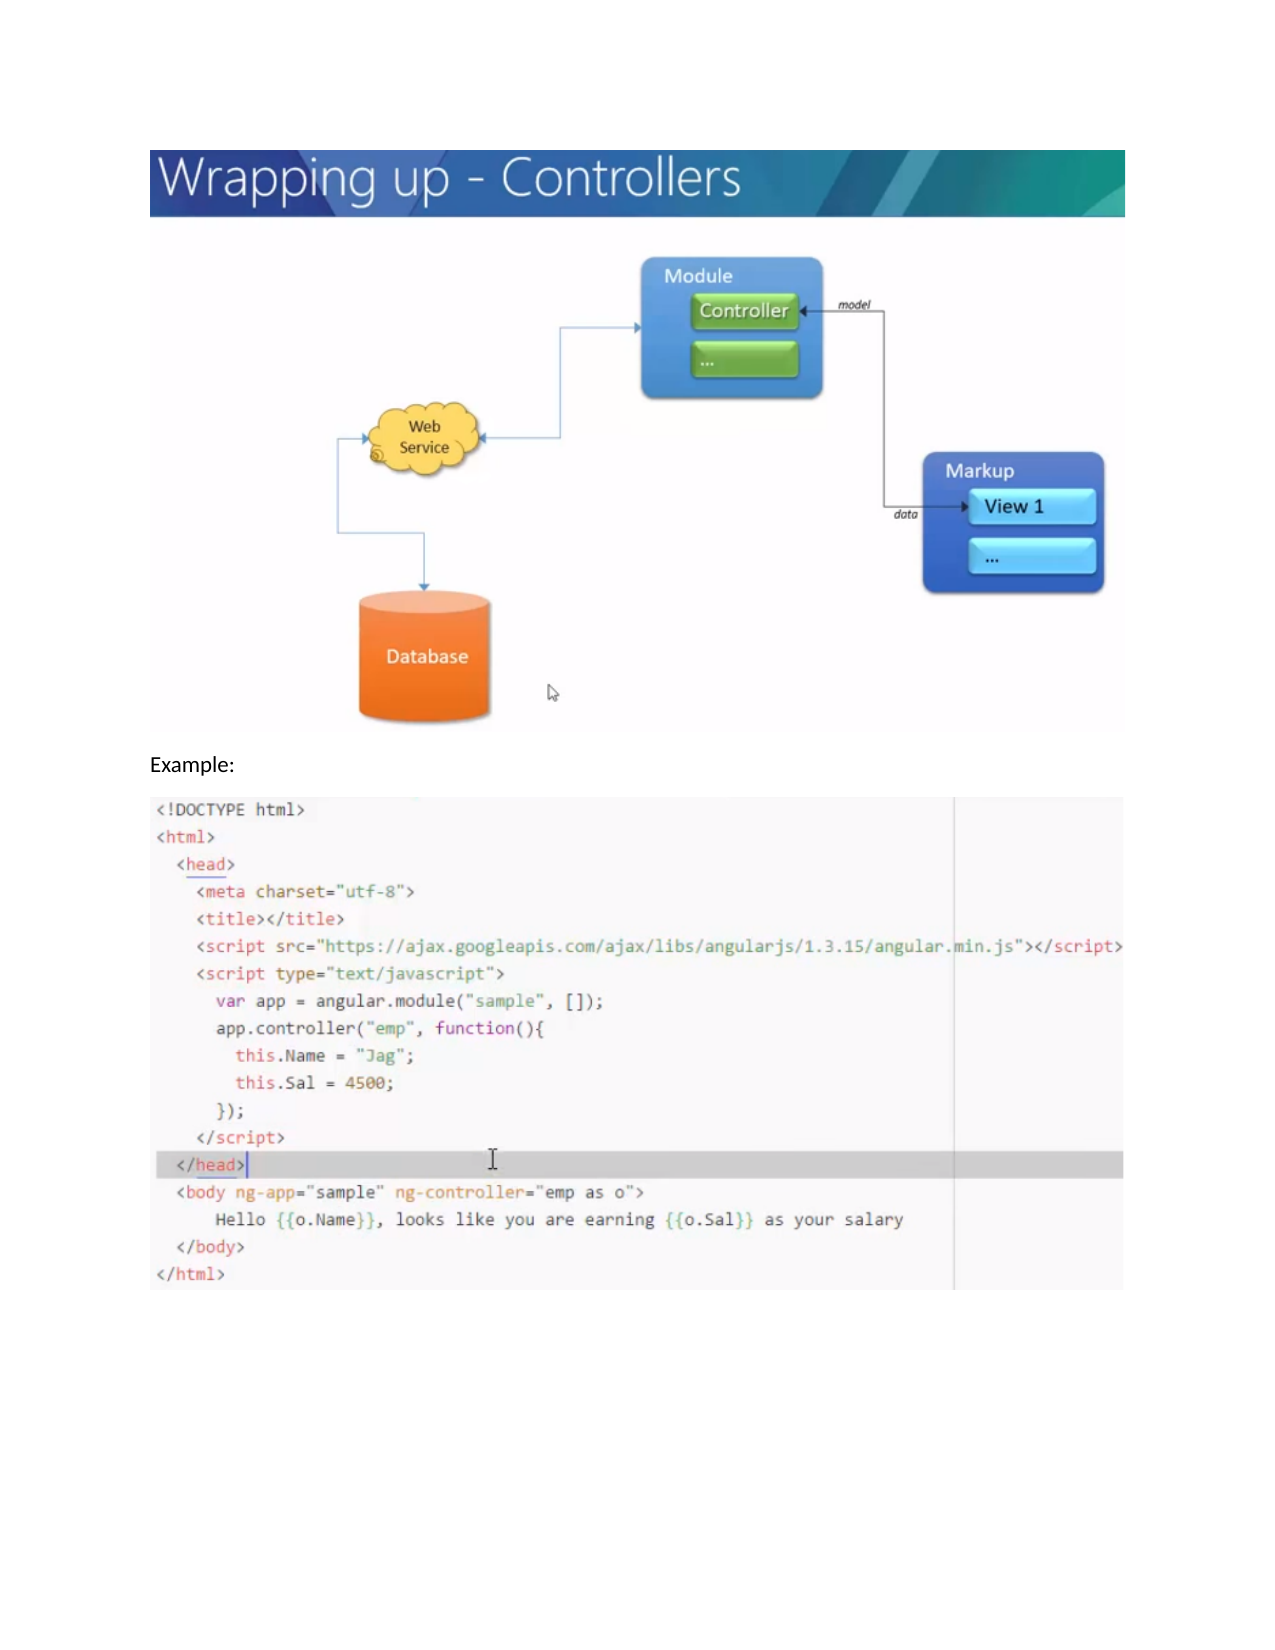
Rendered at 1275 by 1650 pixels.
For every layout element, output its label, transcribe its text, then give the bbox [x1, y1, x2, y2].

text Example: [150, 750, 1125, 778]
picture [150, 150, 1125, 732]
picture [150, 797, 1124, 1290]
